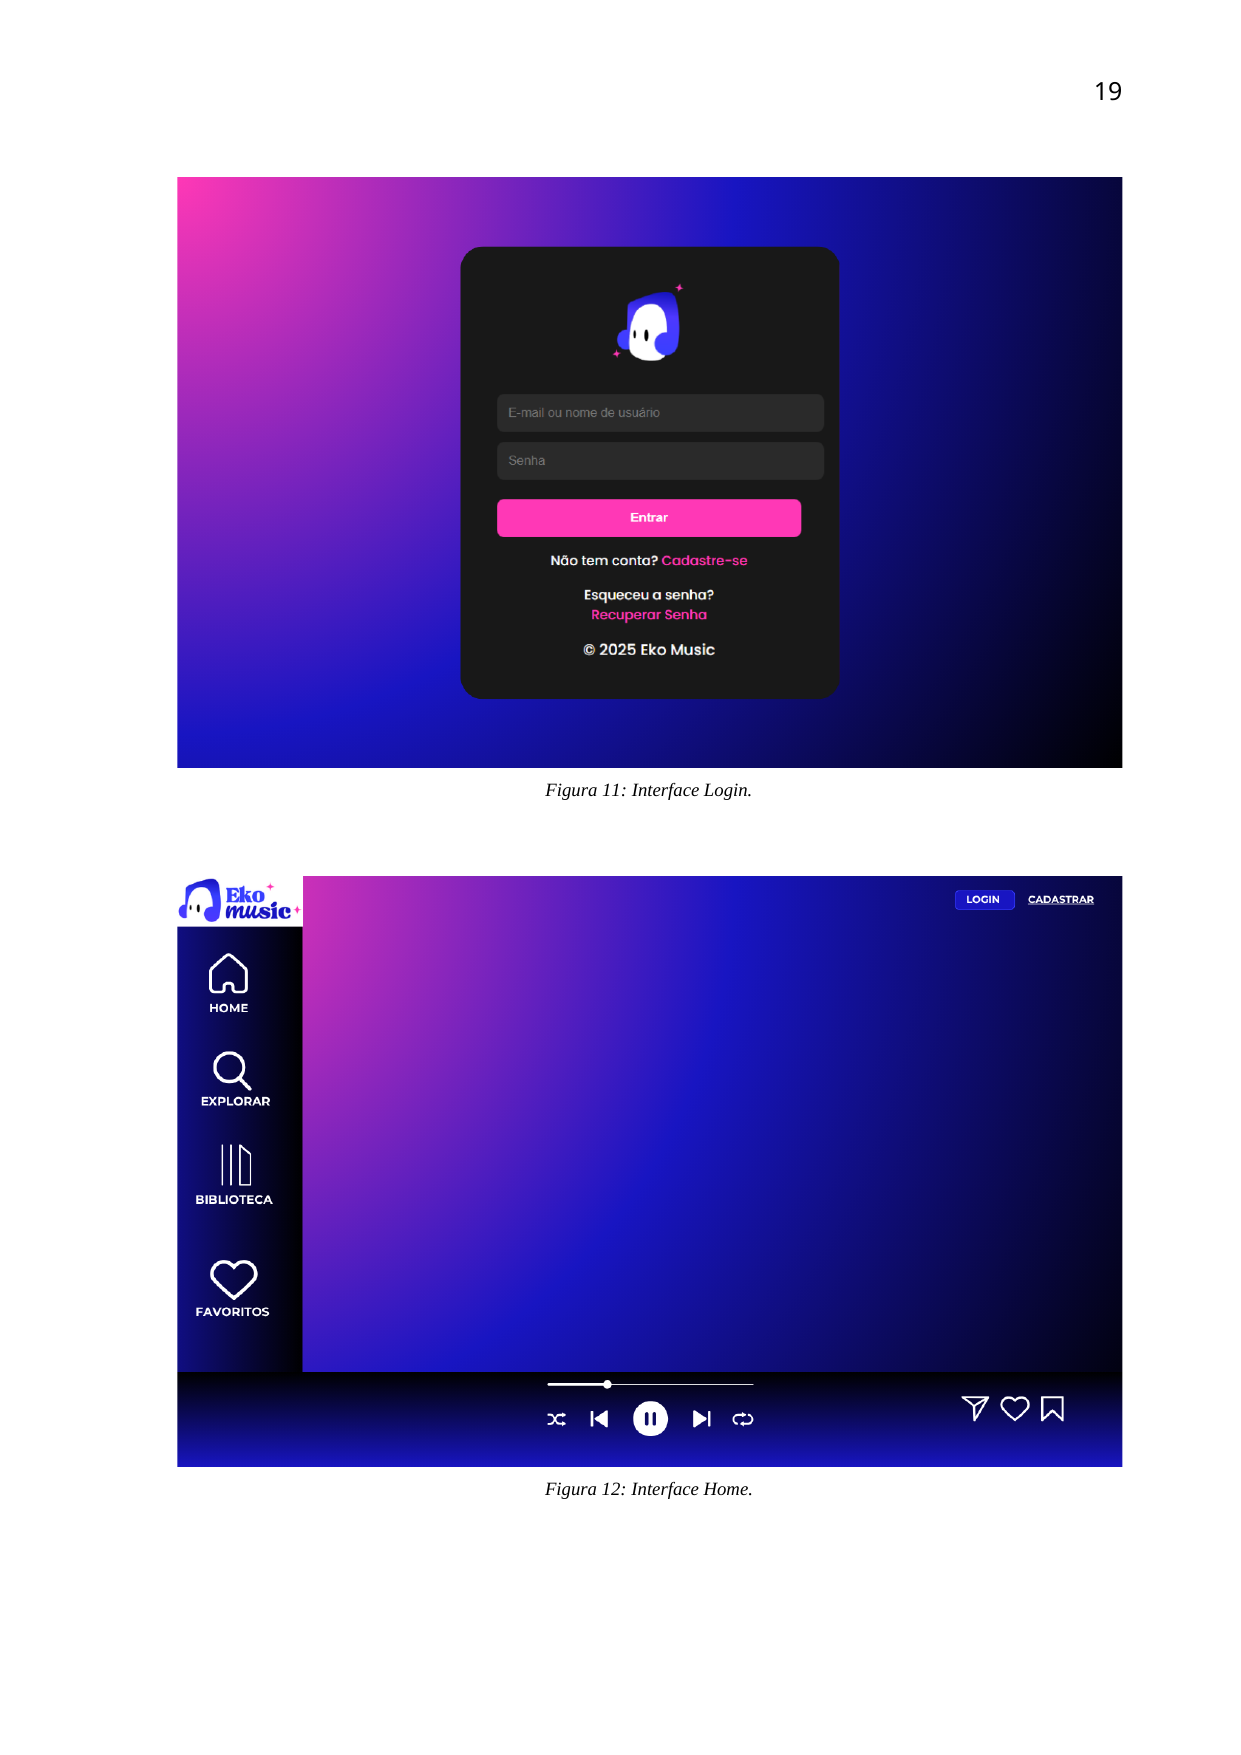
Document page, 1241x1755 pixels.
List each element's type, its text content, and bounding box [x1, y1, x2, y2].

text Figura 12: Interface Home. [177, 1467, 1122, 1499]
text Figura 11: Interface Login. [177, 768, 1122, 800]
